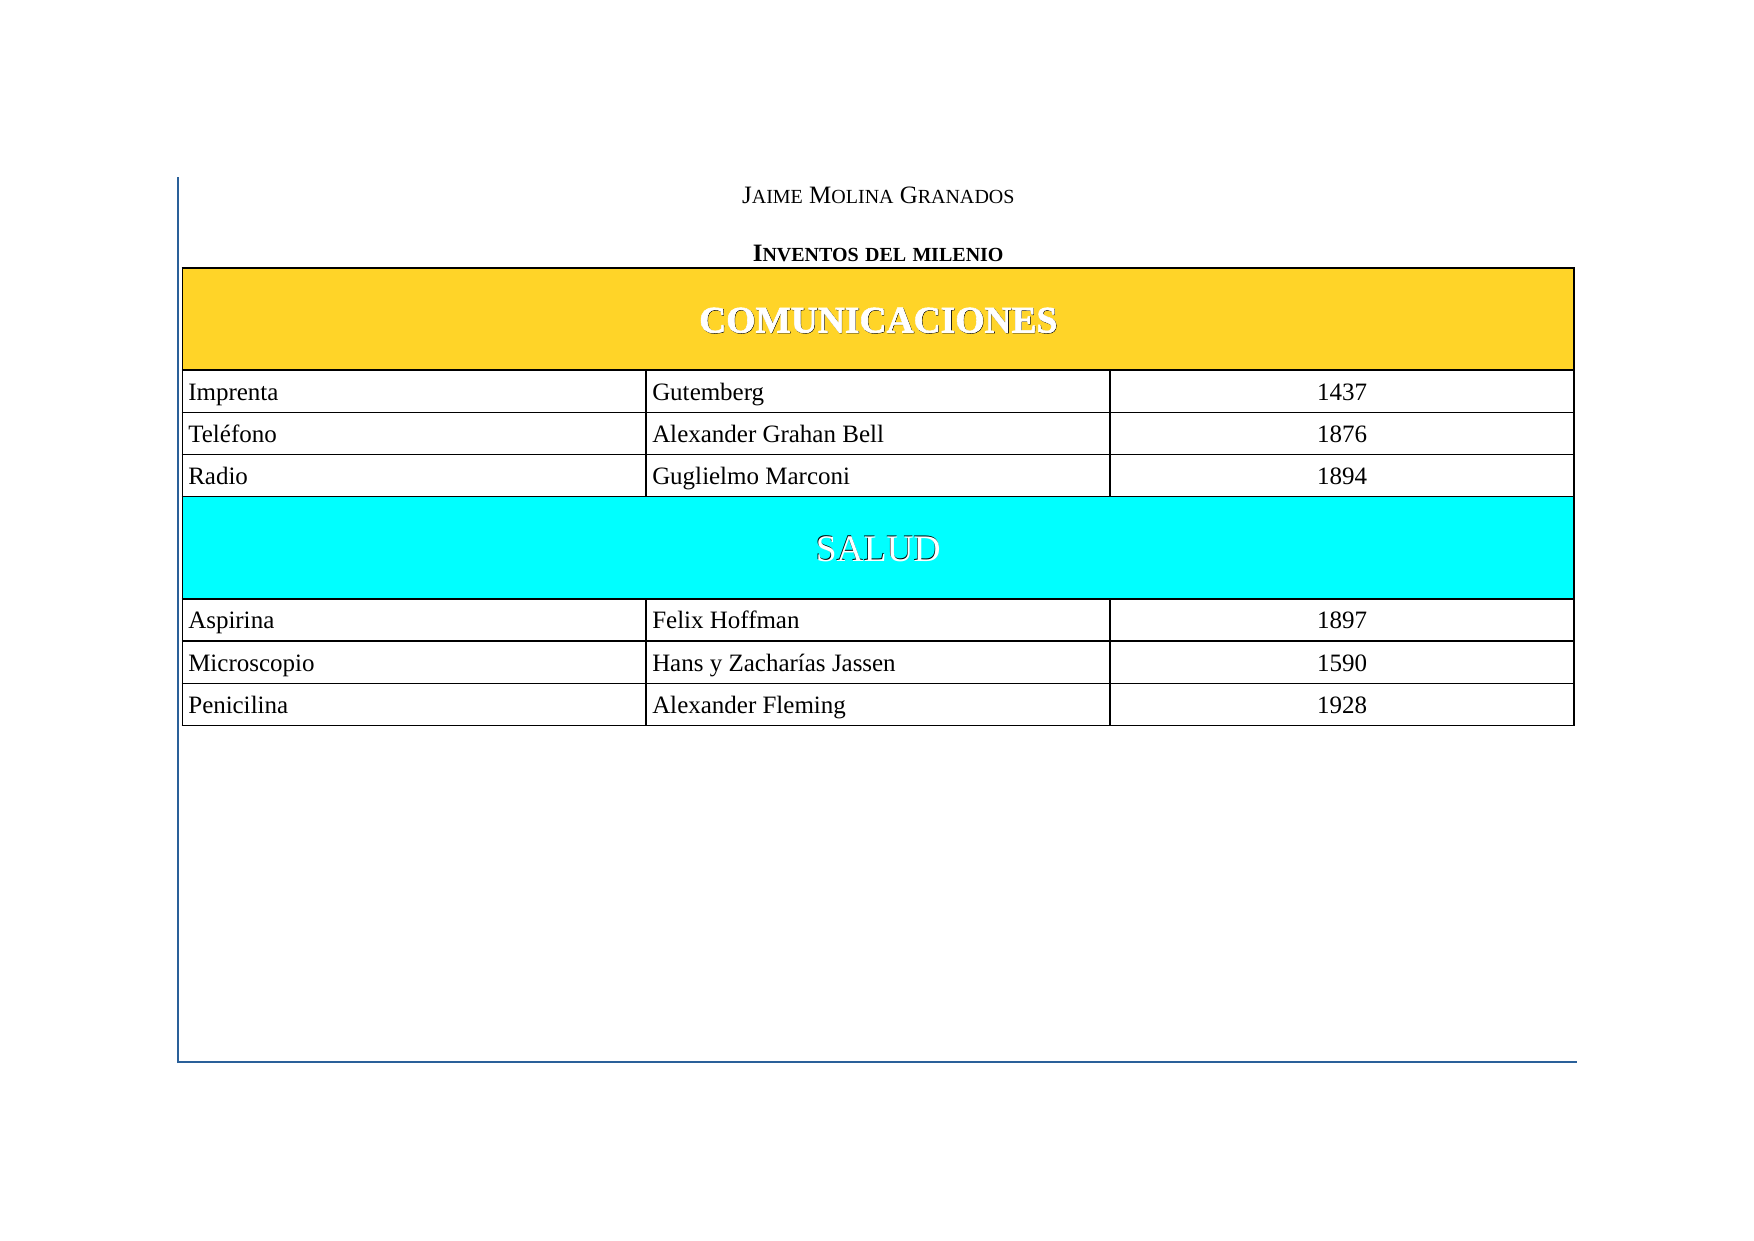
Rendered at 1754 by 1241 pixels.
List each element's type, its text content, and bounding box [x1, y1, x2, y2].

text Inventos del milenio [182, 238, 1574, 267]
table_cell Aspirina [183, 600, 645, 640]
table_cell Gutemberg [647, 371, 1109, 411]
table_cell 1928 [1111, 684, 1573, 724]
table_cell Alexander Grahan Bell [647, 413, 1109, 454]
table_cell Microscopio [183, 642, 645, 682]
table_cell Alexander Fleming [647, 684, 1109, 724]
table_cell Guglielmo Marconi [647, 455, 1109, 496]
table_cell 1876 [1111, 413, 1573, 454]
table_cell Radio [183, 455, 645, 496]
table_cell 1590 [1111, 642, 1573, 682]
table_cell 1897 [1111, 600, 1573, 640]
table_cell Penicilina [183, 684, 645, 724]
table_cell Imprenta [183, 371, 645, 411]
table_cell Hans y Zacharías Jassen [647, 642, 1109, 682]
table_cell Felix Hoffman [647, 600, 1109, 640]
table_cell 1437 [1111, 371, 1573, 411]
table_cell Teléfono [183, 413, 645, 454]
table_cell 1894 [1111, 455, 1573, 496]
